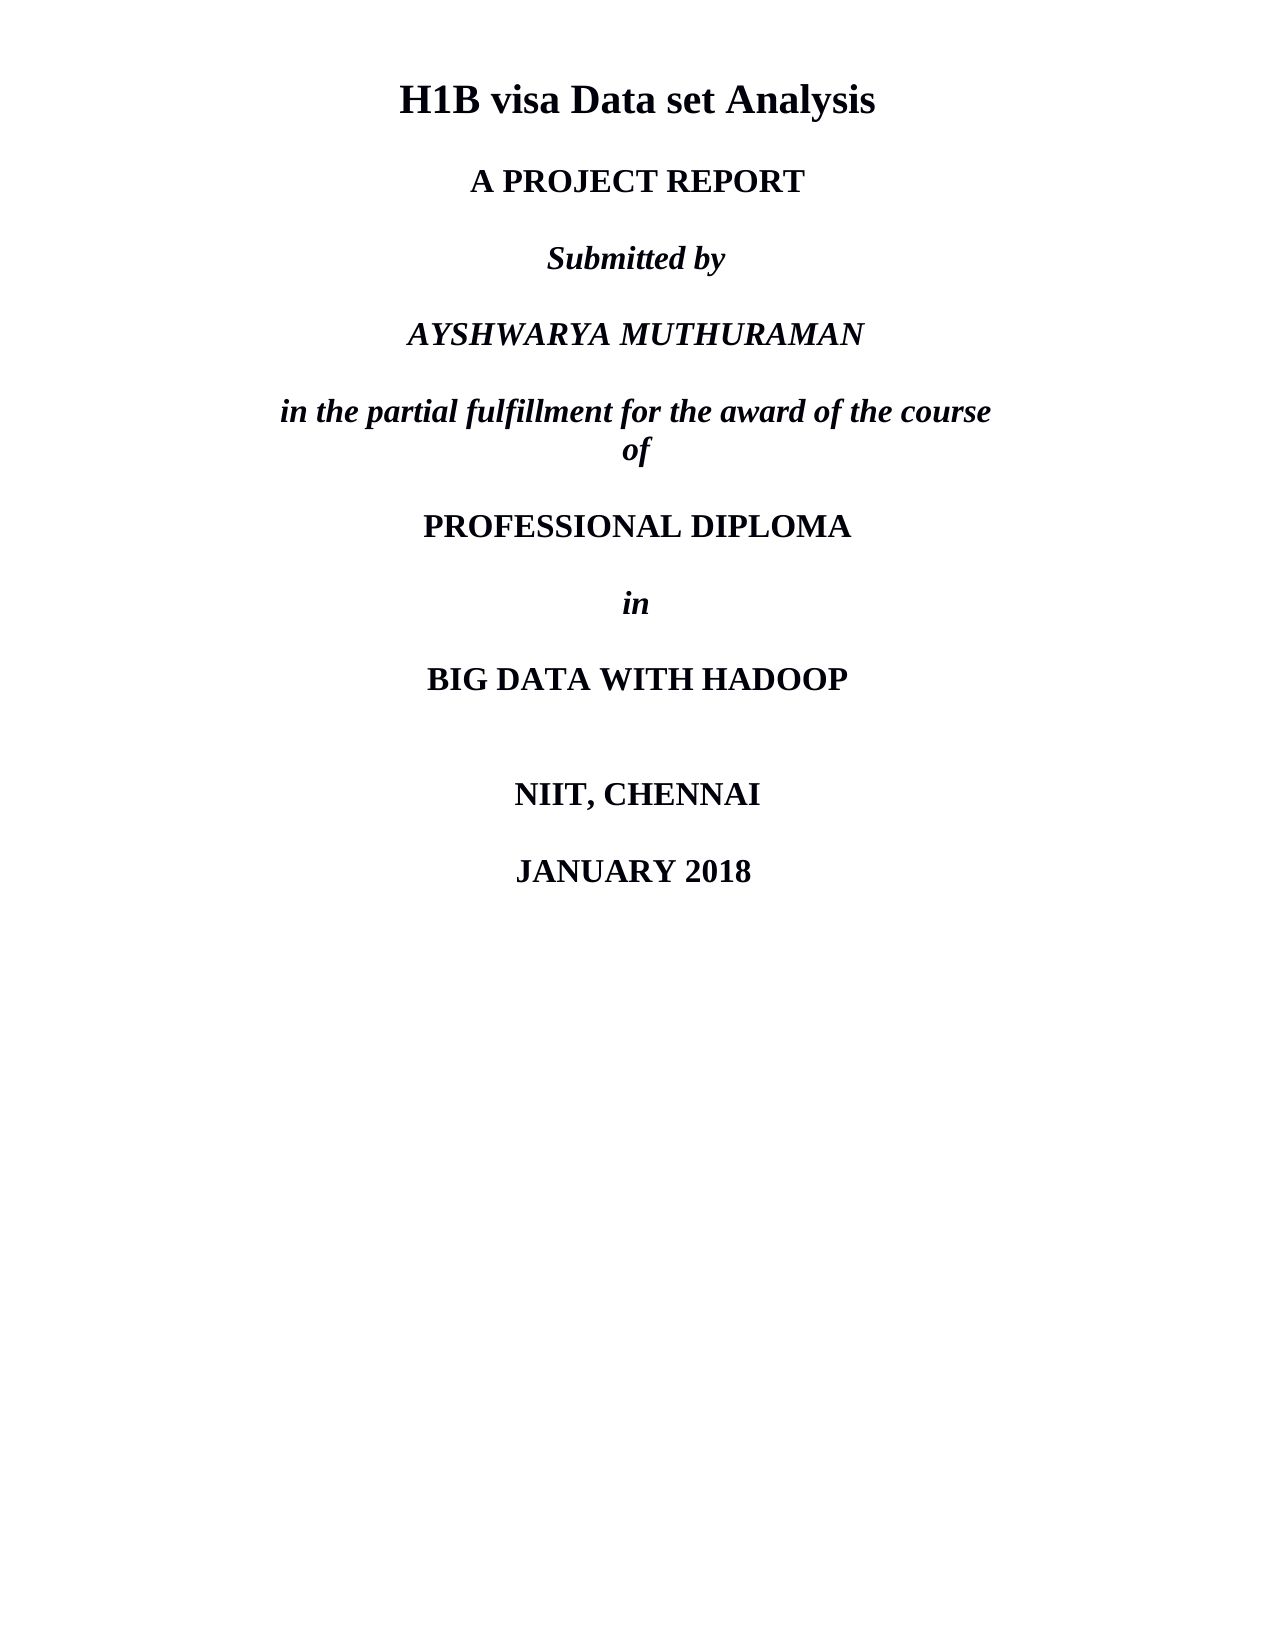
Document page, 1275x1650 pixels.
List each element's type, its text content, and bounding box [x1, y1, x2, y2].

text PROFESSIONAL DIPLOMA [118, 506, 1157, 544]
text H1B visa Data set Analysis [118, 75, 1157, 123]
text of [118, 429, 1157, 468]
text JANUARY 2018 [118, 851, 1157, 889]
text in [118, 583, 1157, 621]
text Submitted by [118, 238, 1157, 276]
text A PROJECT REPORT [118, 161, 1157, 199]
text BIG DATA WITH HADOOP [118, 659, 1157, 698]
text AYSHWARYA MUTHURAMAN [118, 314, 1157, 353]
text NIIT, CHENNAI [118, 774, 1157, 813]
text in the partial fulfillment for the award of the course [118, 391, 1157, 429]
